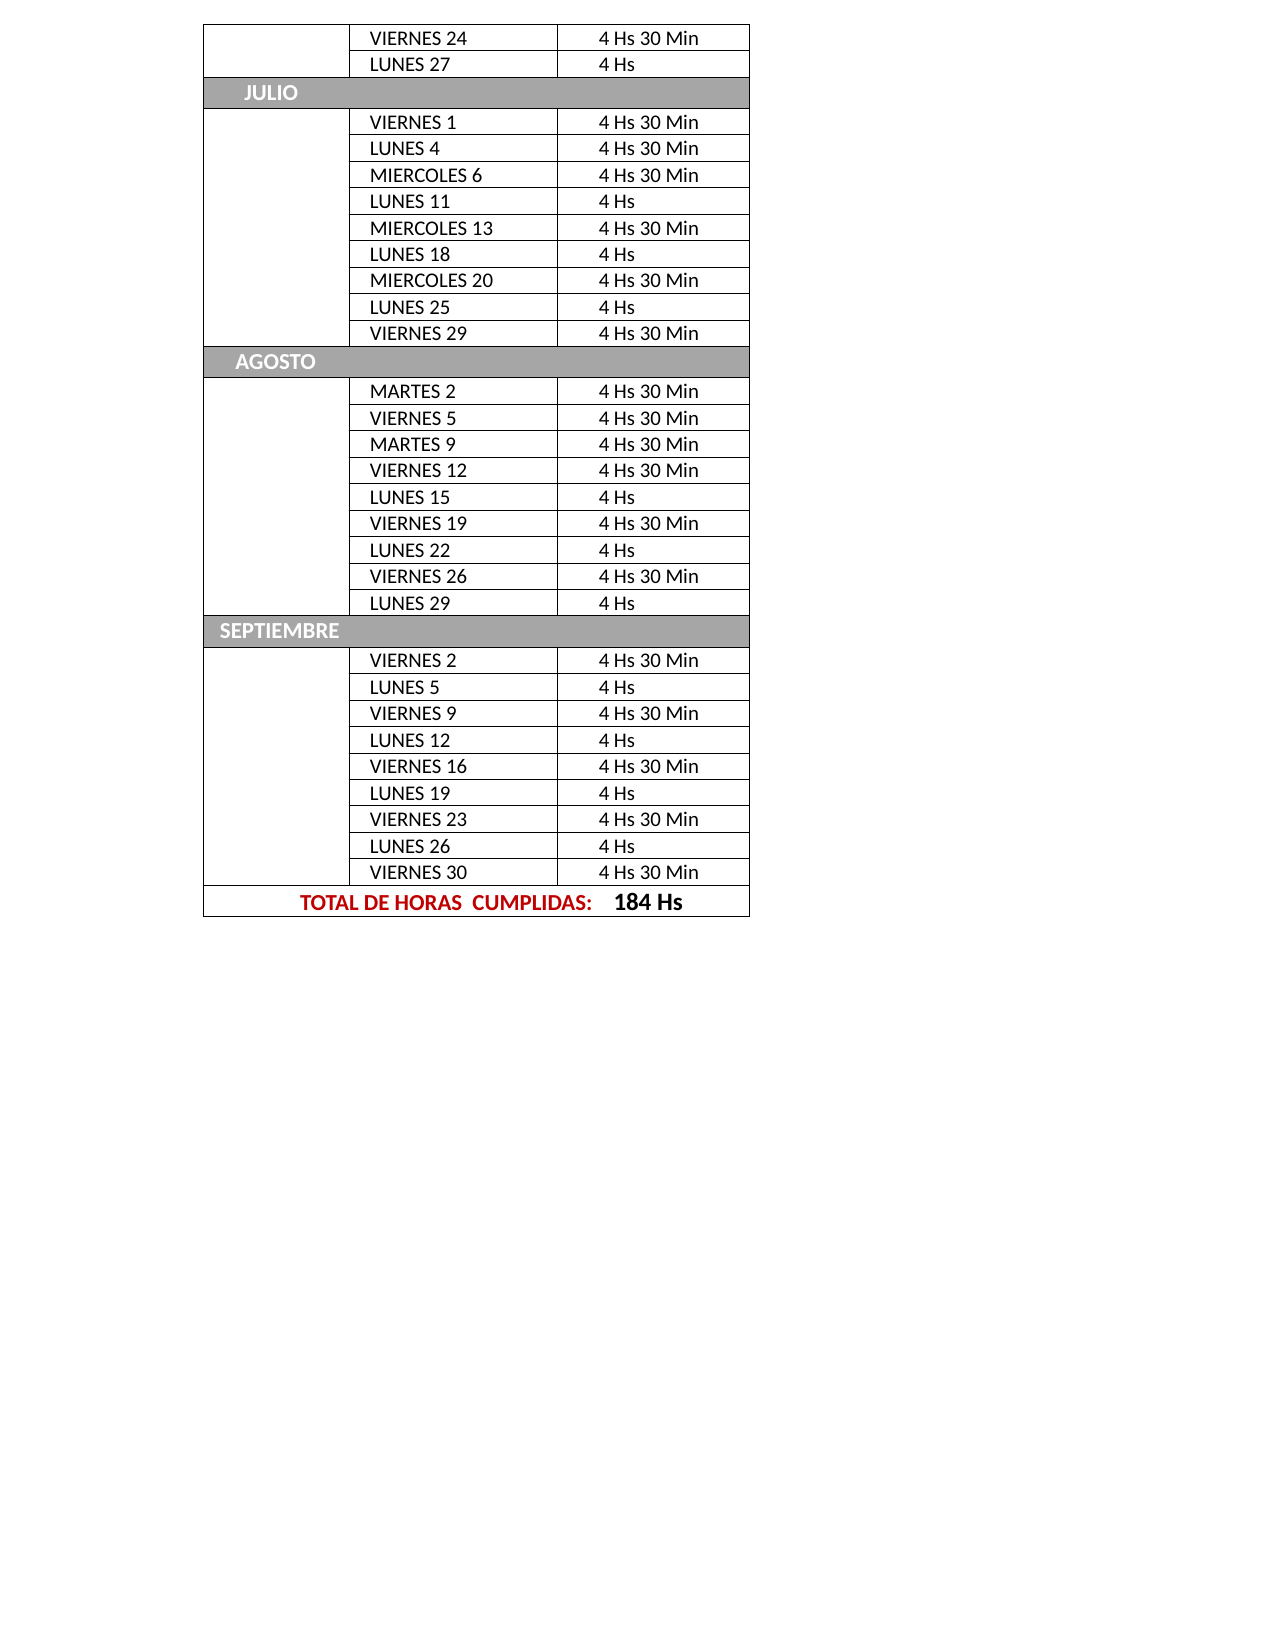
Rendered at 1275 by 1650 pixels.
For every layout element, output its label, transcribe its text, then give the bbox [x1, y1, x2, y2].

table_cell 4 Hs 30 Min [558, 806, 749, 832]
table_cell MIERCOLES 6 [350, 162, 557, 187]
table_cell 4 Hs [558, 674, 749, 699]
table_cell VIERNES 26 [350, 564, 557, 589]
table_cell TOTAL DE HORAS CUMPLIDAS: 184 Hs [204, 886, 749, 916]
table_cell MARTES 9 [350, 431, 557, 457]
table_cell VIERNES 2 [350, 648, 557, 673]
table_cell 4 Hs [558, 51, 749, 77]
table_cell 4 Hs 30 Min [558, 511, 749, 536]
table_cell 4 Hs [558, 590, 749, 615]
table_cell 4 Hs [558, 833, 749, 858]
table_cell LUNES 18 [350, 241, 557, 267]
table_cell LUNES 5 [350, 674, 557, 699]
table_cell 4 Hs 30 Min [558, 648, 749, 673]
table_cell 4 Hs 30 Min [558, 458, 749, 483]
table_cell 4 Hs 30 Min [558, 431, 749, 457]
table_cell LUNES 26 [350, 833, 557, 858]
table_cell 4 Hs 30 Min [558, 405, 749, 430]
table_cell LUNES 25 [350, 294, 557, 319]
table_cell 4 Hs [558, 188, 749, 214]
table_cell SEPTIEMBRE [204, 616, 749, 647]
table_cell LUNES 19 [350, 780, 557, 805]
table_cell AGOSTO [204, 347, 749, 377]
table_cell VIERNES 24 [350, 25, 557, 50]
table_cell 4 Hs 30 Min [558, 564, 749, 589]
table_cell 4 Hs [558, 727, 749, 752]
table_cell 4 Hs 30 Min [558, 321, 749, 346]
table_cell LUNES 4 [350, 135, 557, 161]
table_cell MIERCOLES 20 [350, 268, 557, 293]
table_cell 4 Hs 30 Min [558, 215, 749, 240]
table_cell LUNES 12 [350, 727, 557, 752]
table_cell 4 Hs [558, 537, 749, 562]
table_cell 4 Hs [558, 241, 749, 267]
table_cell 4 Hs 30 Min [558, 378, 749, 404]
table_cell LUNES 11 [350, 188, 557, 214]
table_cell VIERNES 12 [350, 458, 557, 483]
table_cell LUNES 22 [350, 537, 557, 562]
table_cell VIERNES 23 [350, 806, 557, 832]
table_cell LUNES 27 [350, 51, 557, 77]
table_cell 4 Hs 30 Min [558, 109, 749, 134]
table_cell MIERCOLES 13 [350, 215, 557, 240]
table_cell VIERNES 19 [350, 511, 557, 536]
table_cell 4 Hs [558, 484, 749, 509]
table_cell [204, 109, 349, 346]
table_cell 4 Hs 30 Min [558, 162, 749, 187]
table_cell VIERNES 16 [350, 754, 557, 779]
table_cell 4 Hs 30 Min [558, 701, 749, 726]
table_cell 4 Hs 30 Min [558, 754, 749, 779]
table_cell 4 Hs [558, 294, 749, 319]
table_cell [204, 25, 349, 77]
table_cell 4 Hs 30 Min [558, 135, 749, 161]
table_cell VIERNES 30 [350, 859, 557, 885]
table_cell [204, 648, 349, 885]
table_cell [204, 378, 349, 615]
table_cell MARTES 2 [350, 378, 557, 404]
table_cell 4 Hs 30 Min [558, 268, 749, 293]
table_cell LUNES 15 [350, 484, 557, 509]
table_cell 4 Hs 30 Min [558, 859, 749, 885]
table_cell VIERNES 9 [350, 701, 557, 726]
table_cell VIERNES 29 [350, 321, 557, 346]
table_cell 4 Hs [558, 780, 749, 805]
table_cell JULIO [204, 78, 749, 108]
table_cell VIERNES 5 [350, 405, 557, 430]
table_cell 4 Hs 30 Min [558, 25, 749, 50]
table_cell LUNES 29 [350, 590, 557, 615]
table_cell VIERNES 1 [350, 109, 557, 134]
